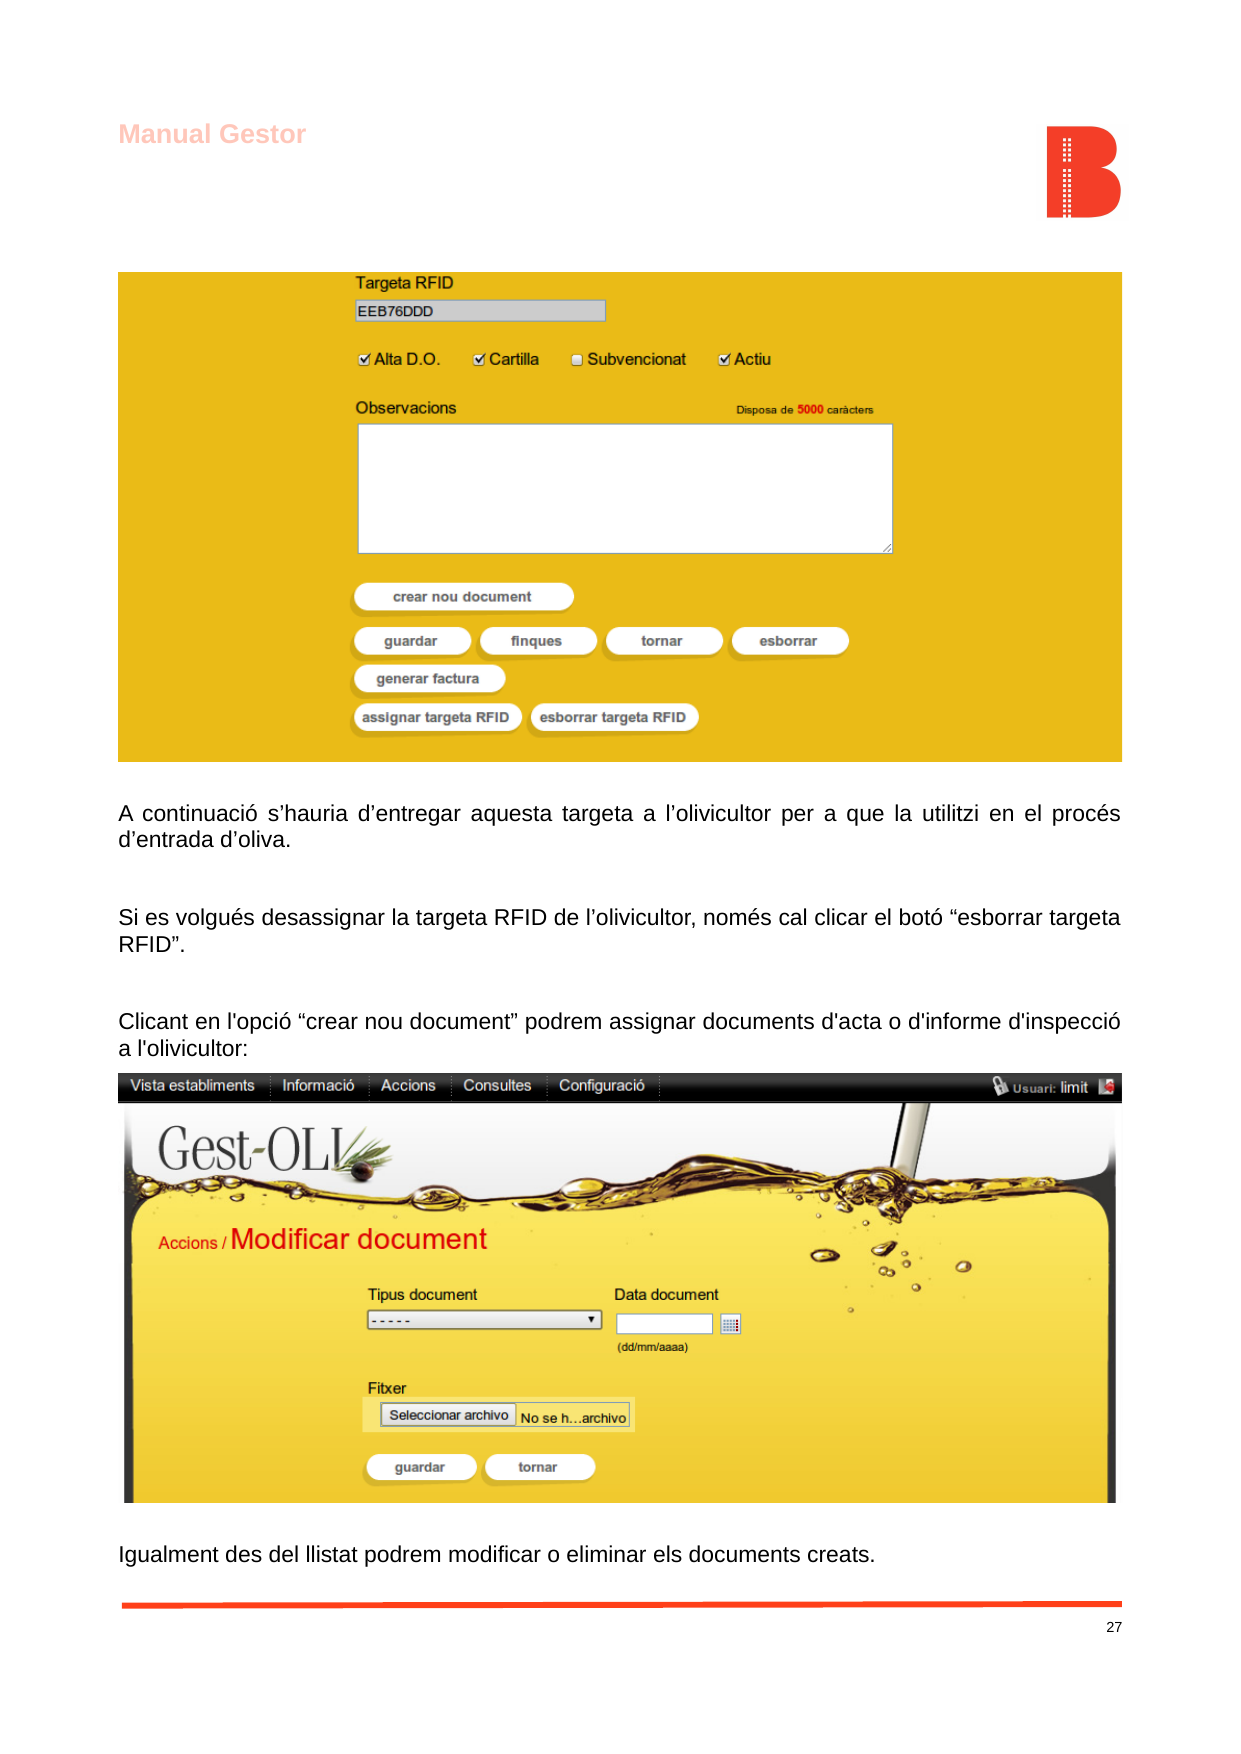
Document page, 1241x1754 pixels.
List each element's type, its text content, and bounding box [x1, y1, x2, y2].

text Si es volgués desassignar la targeta RFID de l’olivicultor, només cal clicar el botó “esborrar targeta RFID”. [118, 904, 1122, 957]
text Clicant en l'opció “crear nou document” podrem assignar documents d'acta o d'informe d'inspecció a l'olivicultor: [118, 1008, 1122, 1061]
text A continuació s’hauria d’entregar aquesta targeta a l’olivicultor per a que la utilitzi en el procés d’entrada d’oliva. [118, 800, 1122, 853]
picture [118, 1073, 1123, 1503]
picture [118, 272, 1123, 762]
picture [1036, 124, 1130, 221]
text Igualment des del llistat podrem modificar o eliminar els documents creats. [118, 1541, 1122, 1568]
